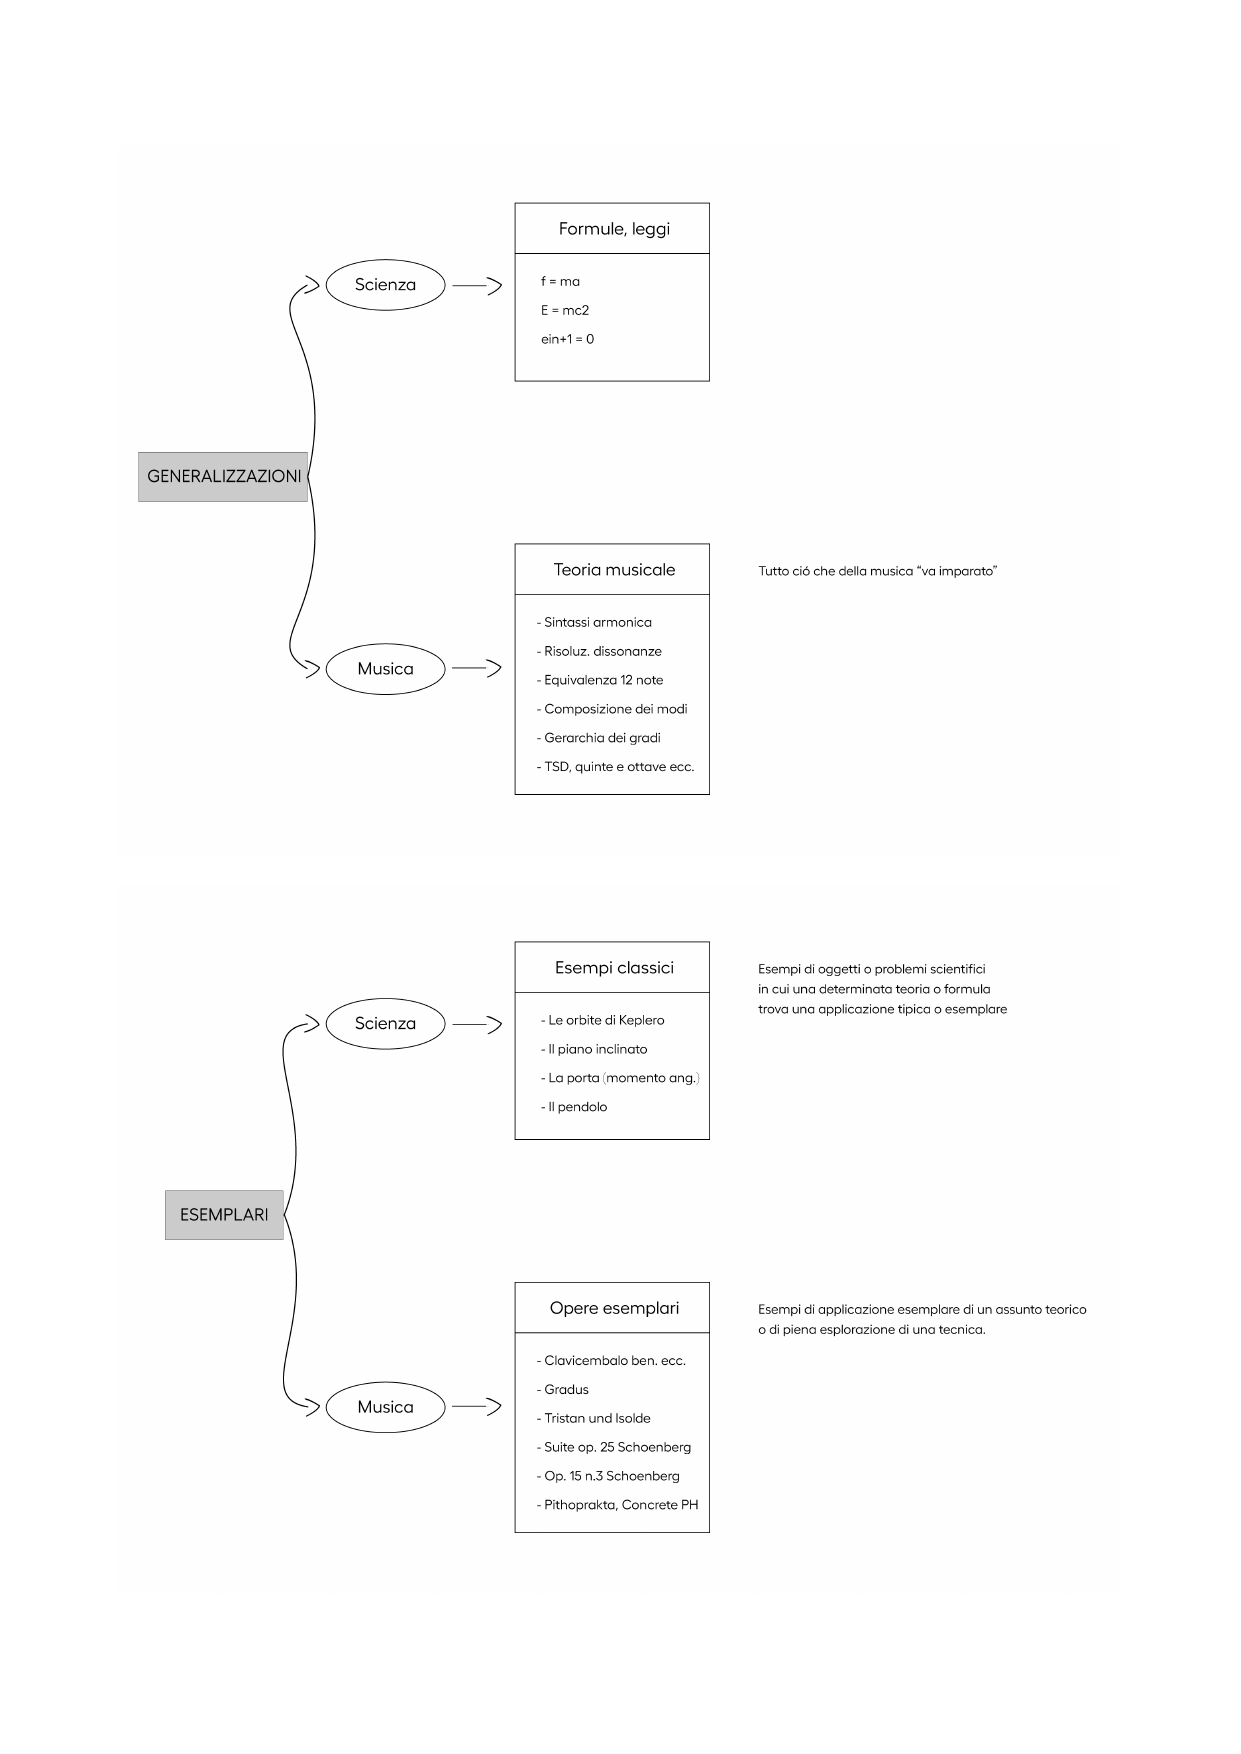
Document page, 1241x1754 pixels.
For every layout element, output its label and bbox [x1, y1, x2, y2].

picture [118, 885, 1123, 1595]
picture [118, 146, 1123, 857]
